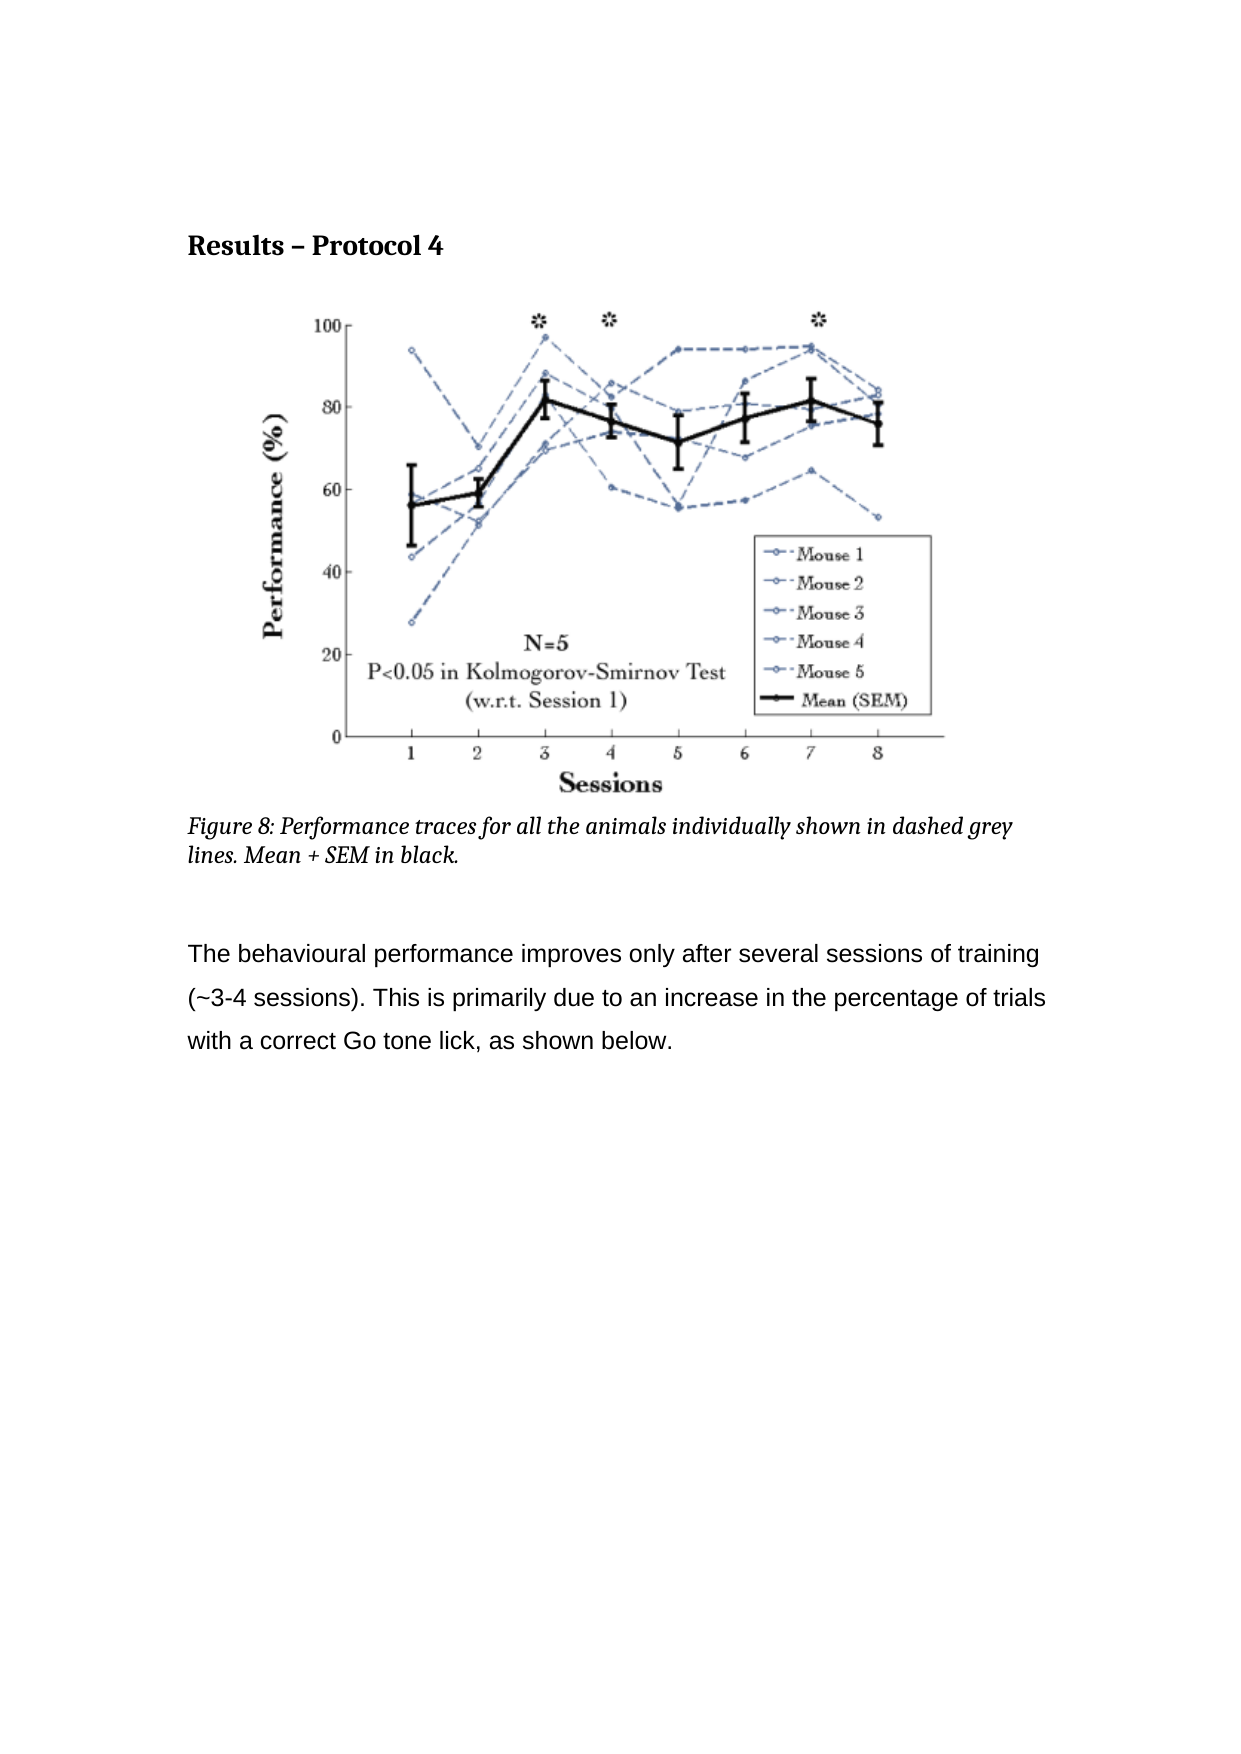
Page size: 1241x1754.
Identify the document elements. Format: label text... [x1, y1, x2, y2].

picture [254, 300, 953, 800]
subtitle Results – Protocol 4 [187, 229, 1053, 263]
text The behavioural performance improves only after several sessions of training (~3-4 sessions). This is primarily due to an increase in the percentage of trials with a correct Go tone lick, as shown below. [187, 939, 1053, 1054]
text Figure 8: Performance traces for all the animals individually shown in dashed grey lines. Mean + SEM in black. [187, 301, 1019, 869]
